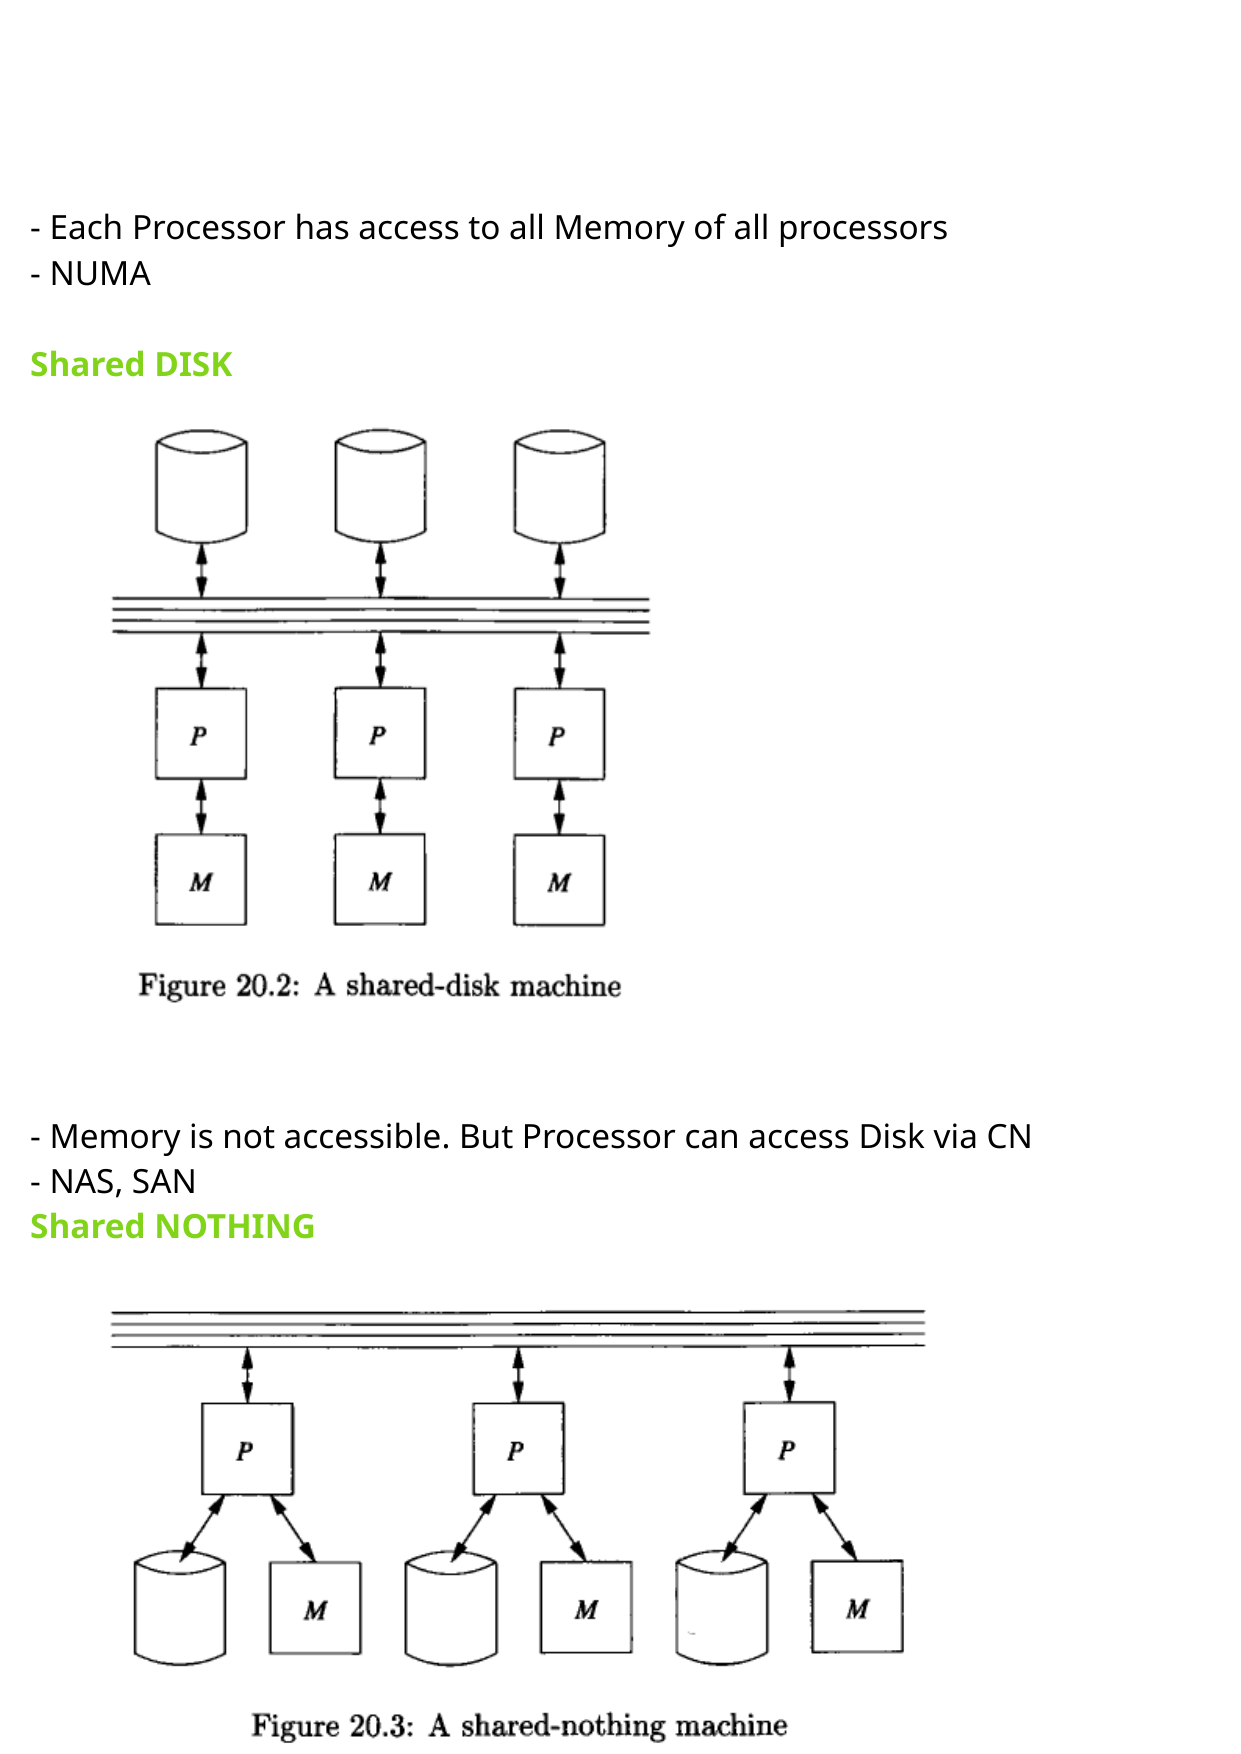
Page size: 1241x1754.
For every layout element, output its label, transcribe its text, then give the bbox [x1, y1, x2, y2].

subtitle Shared DISK [30, 340, 1211, 386]
picture [34, 1277, 1012, 1754]
subtitle - NAS, SAN [30, 1158, 1211, 1203]
subtitle Shared NOTHING [30, 1203, 1211, 1249]
subtitle - NUMA [30, 249, 1211, 295]
picture [30, 403, 740, 1023]
subtitle - Each Processor has access to all Memory of all processors [30, 204, 1211, 249]
subtitle - Memory is not accessible. But Processor can access Disk via CN [30, 1112, 1211, 1158]
